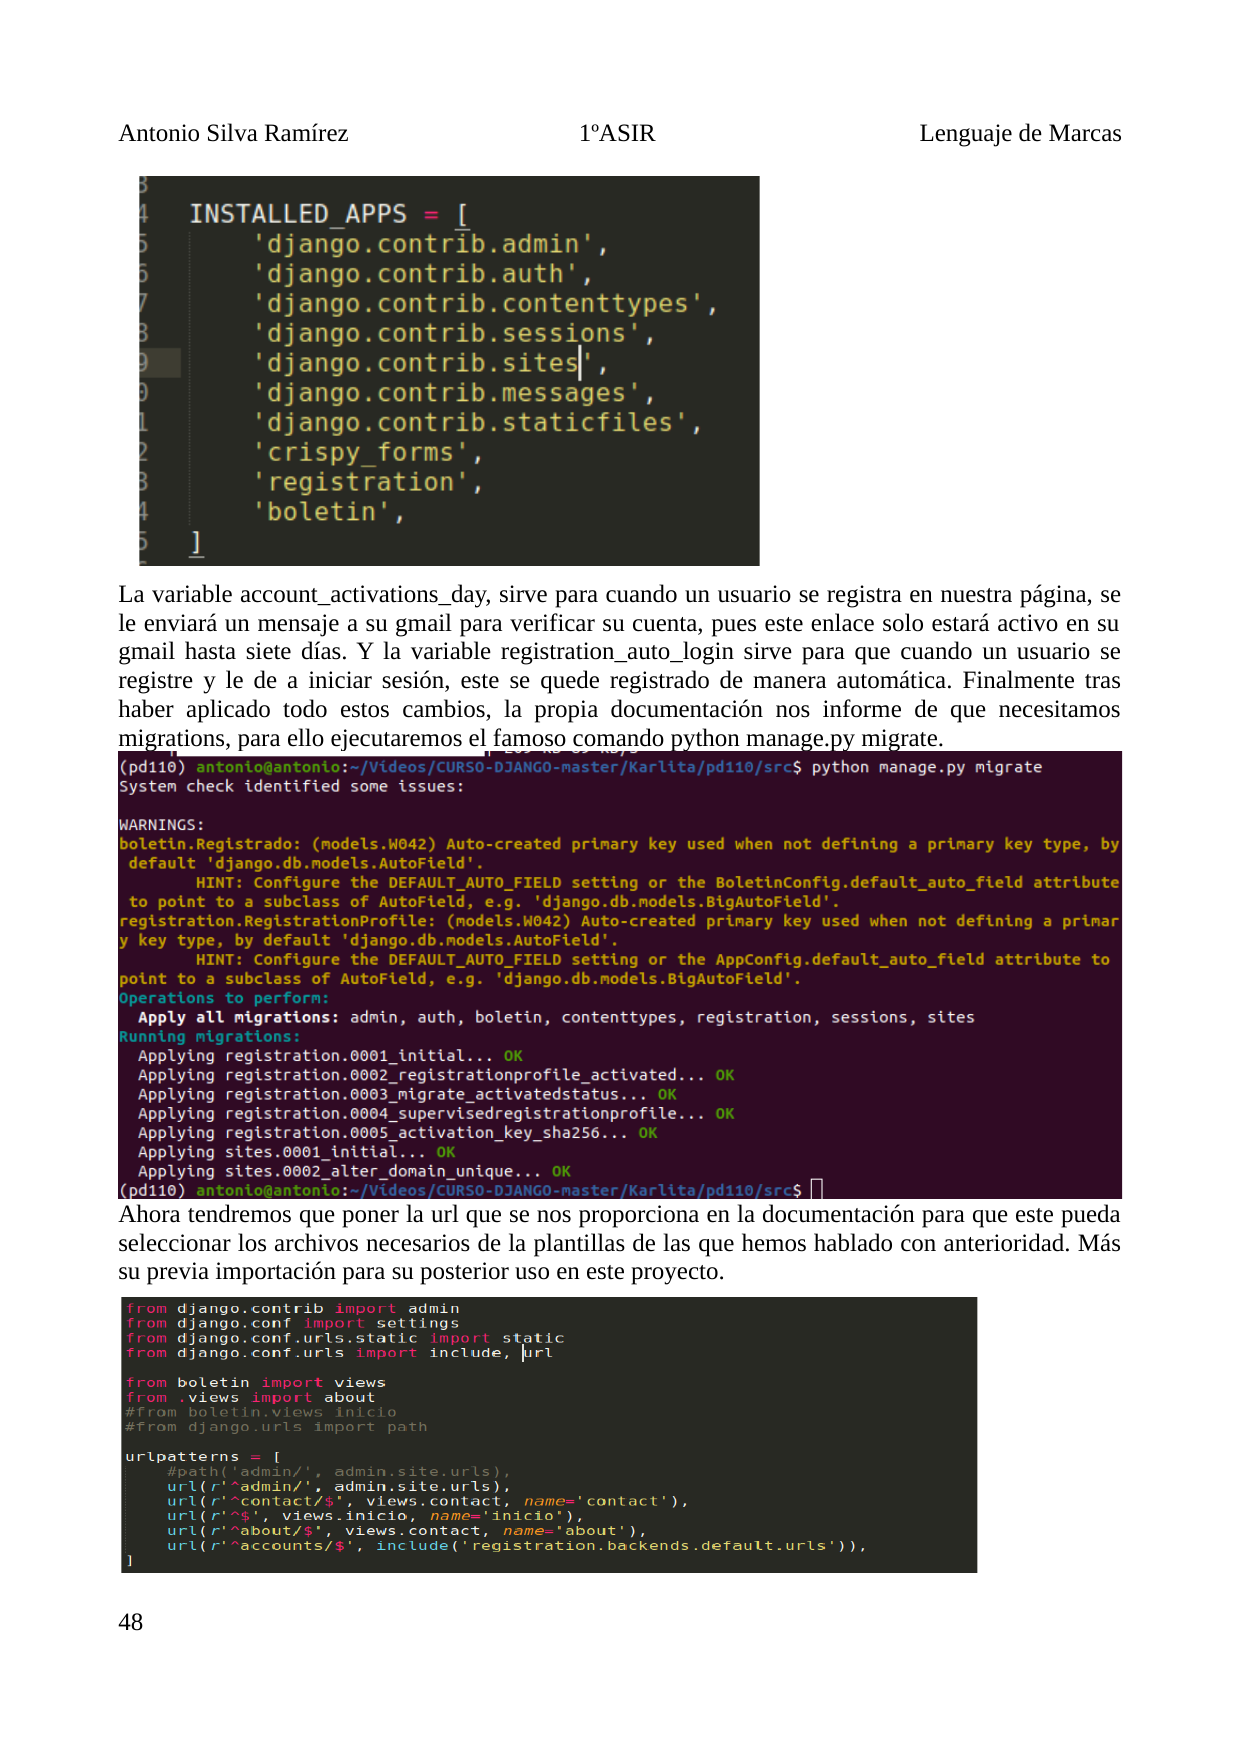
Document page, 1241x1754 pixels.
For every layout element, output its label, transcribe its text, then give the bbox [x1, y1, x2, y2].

picture [118, 751, 1123, 1199]
text Ahora tendremos que poner la url que se nos proporciona en la documentación para que este pueda seleccionar los archivos necesarios de la plantillas de las que hemos hablado con anterioridad. Más su previa importación para su posterior uso en este proyecto. [118, 1199, 1122, 1285]
picture [121, 1297, 978, 1573]
text La variable account_activations_day, sirve para cuando un usuario se registra en nuestra página, se le enviará un mensaje a su gmail para verificar su cuenta, pues este enlace solo estará activo en su gmail hasta siete días. Y la variable registration_auto_login sirve para que cuando un usuario se registre y le de a iniciar sesión, este se quede registrado de manera automática. Finalmente tras haber aplicado todo estos cambios, la propia documentación nos informe de que necesitamos migrations, para ello ejecutaremos el famoso comando python manage.py migrate. [118, 579, 1122, 751]
picture [139, 176, 760, 566]
